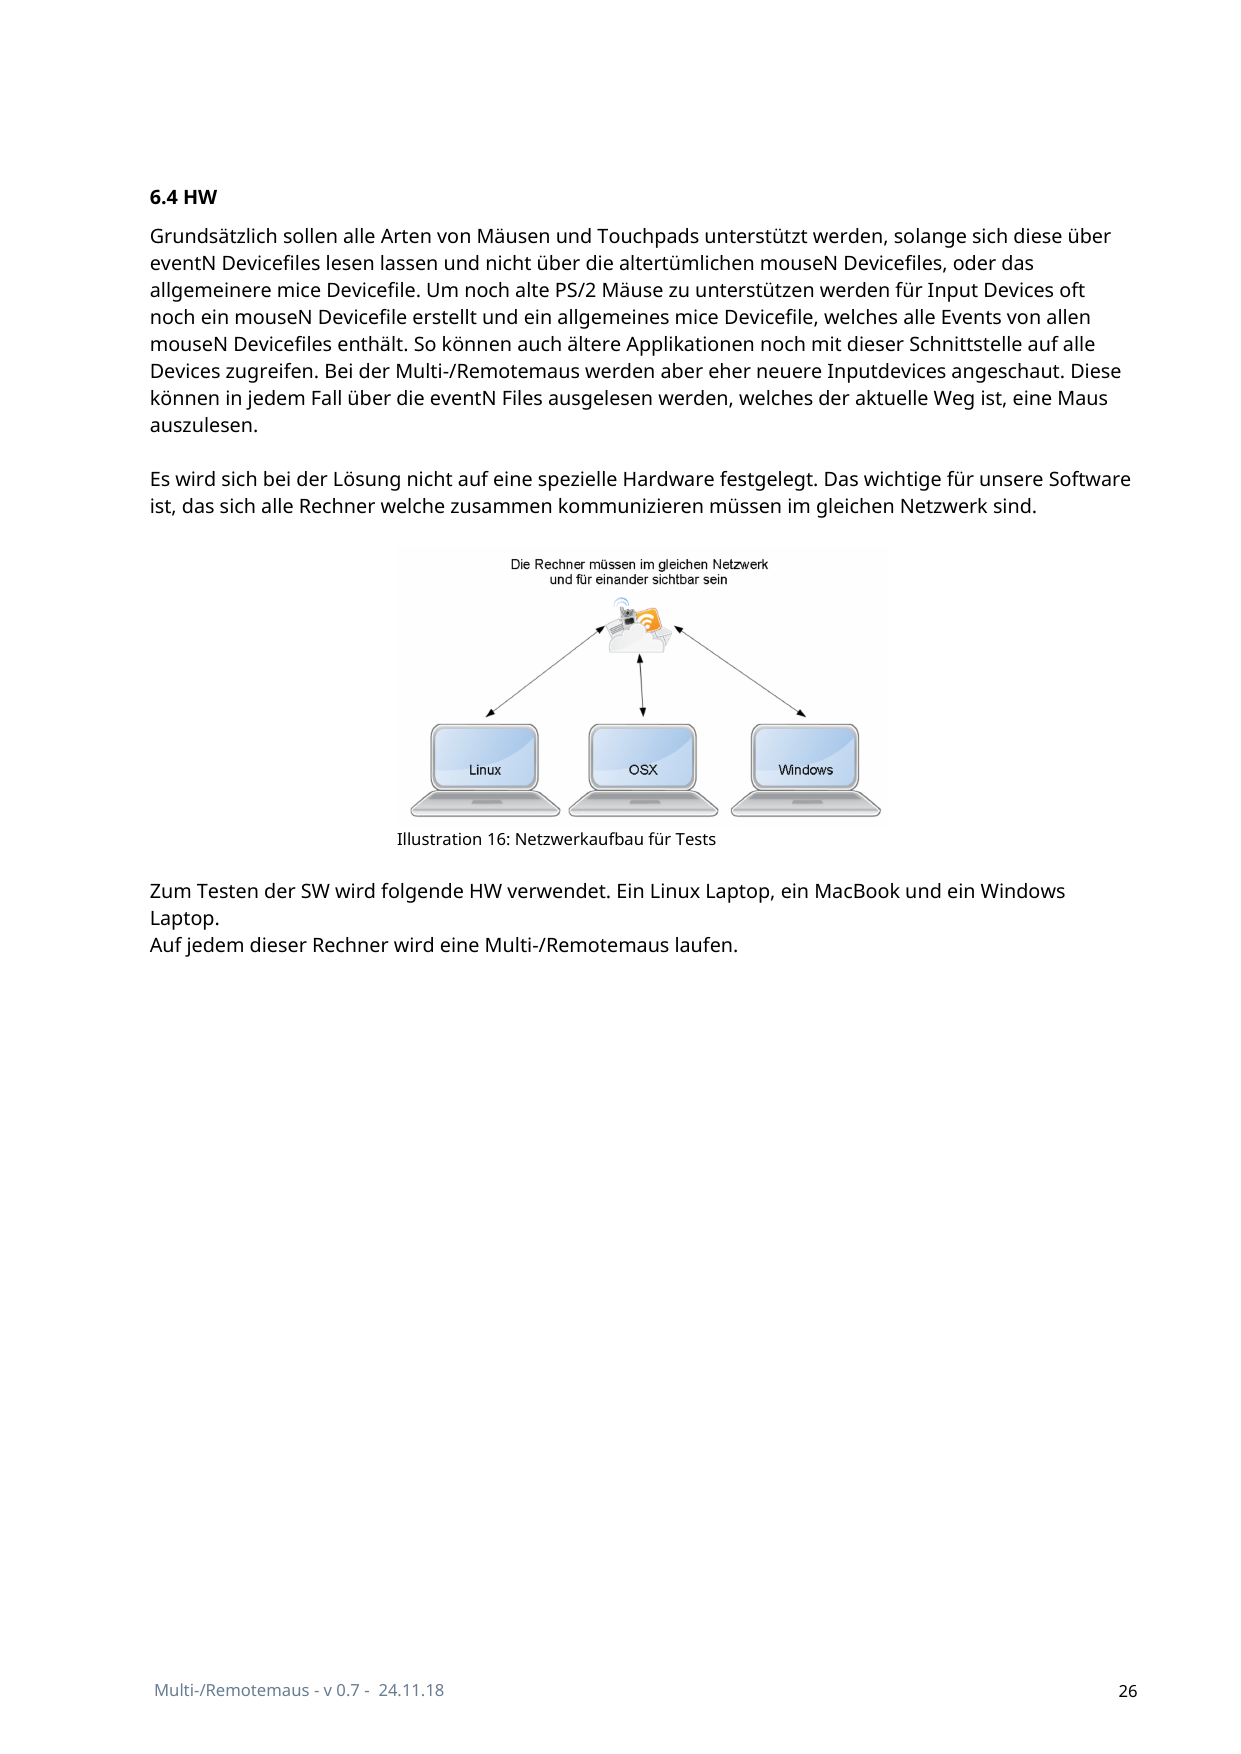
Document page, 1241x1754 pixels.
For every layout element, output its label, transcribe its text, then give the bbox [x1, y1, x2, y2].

picture [396, 546, 889, 828]
text Auf jedem dieser Rechner wird eine Multi-/Remotemaus laufen. [149, 931, 1136, 958]
subtitle HW [149, 183, 1136, 210]
text Grundsätzlich sollen alle Arten von Mäusen und Touchpads unterstützt werden, solange sich diese über eventN Devicefiles lesen lassen und nicht über die altertümlichen mouseN Devicefiles, oder das allgemeinere mice Devicefile. Um noch alte PS/2 Mäuse zu unterstützen werden für Input Devices oft noch ein mouseN Devicefile erstellt und ein allgemeines mice Devicefile, welches alle Events von allen mouseN Devicefiles enthält. So können auch ältere Applikationen noch mit dieser Schnittstelle auf alle Devices zugreifen. Bei der Multi-/Remotemaus werden aber eher neuere Inputdevices angeschaut. Diese können in jedem Fall über die eventN Files ausgelesen werden, welches der aktuelle Weg ist, eine Maus auszulesen. [149, 223, 1136, 438]
text Illustration : Netzwerkaufbau für Tests [397, 828, 888, 850]
text Es wird sich bei der Lösung nicht auf eine spezielle Hardware festgelegt. Das wichtige für unsere Software ist, das sich alle Rechner welche zusammen kommunizieren müssen im gleichen Netzwerk sind. [149, 465, 1136, 519]
text Zum Testen der SW wird folgende HW verwendet. Ein Linux Laptop, ein MacBook und ein Windows Laptop. [149, 877, 1136, 931]
